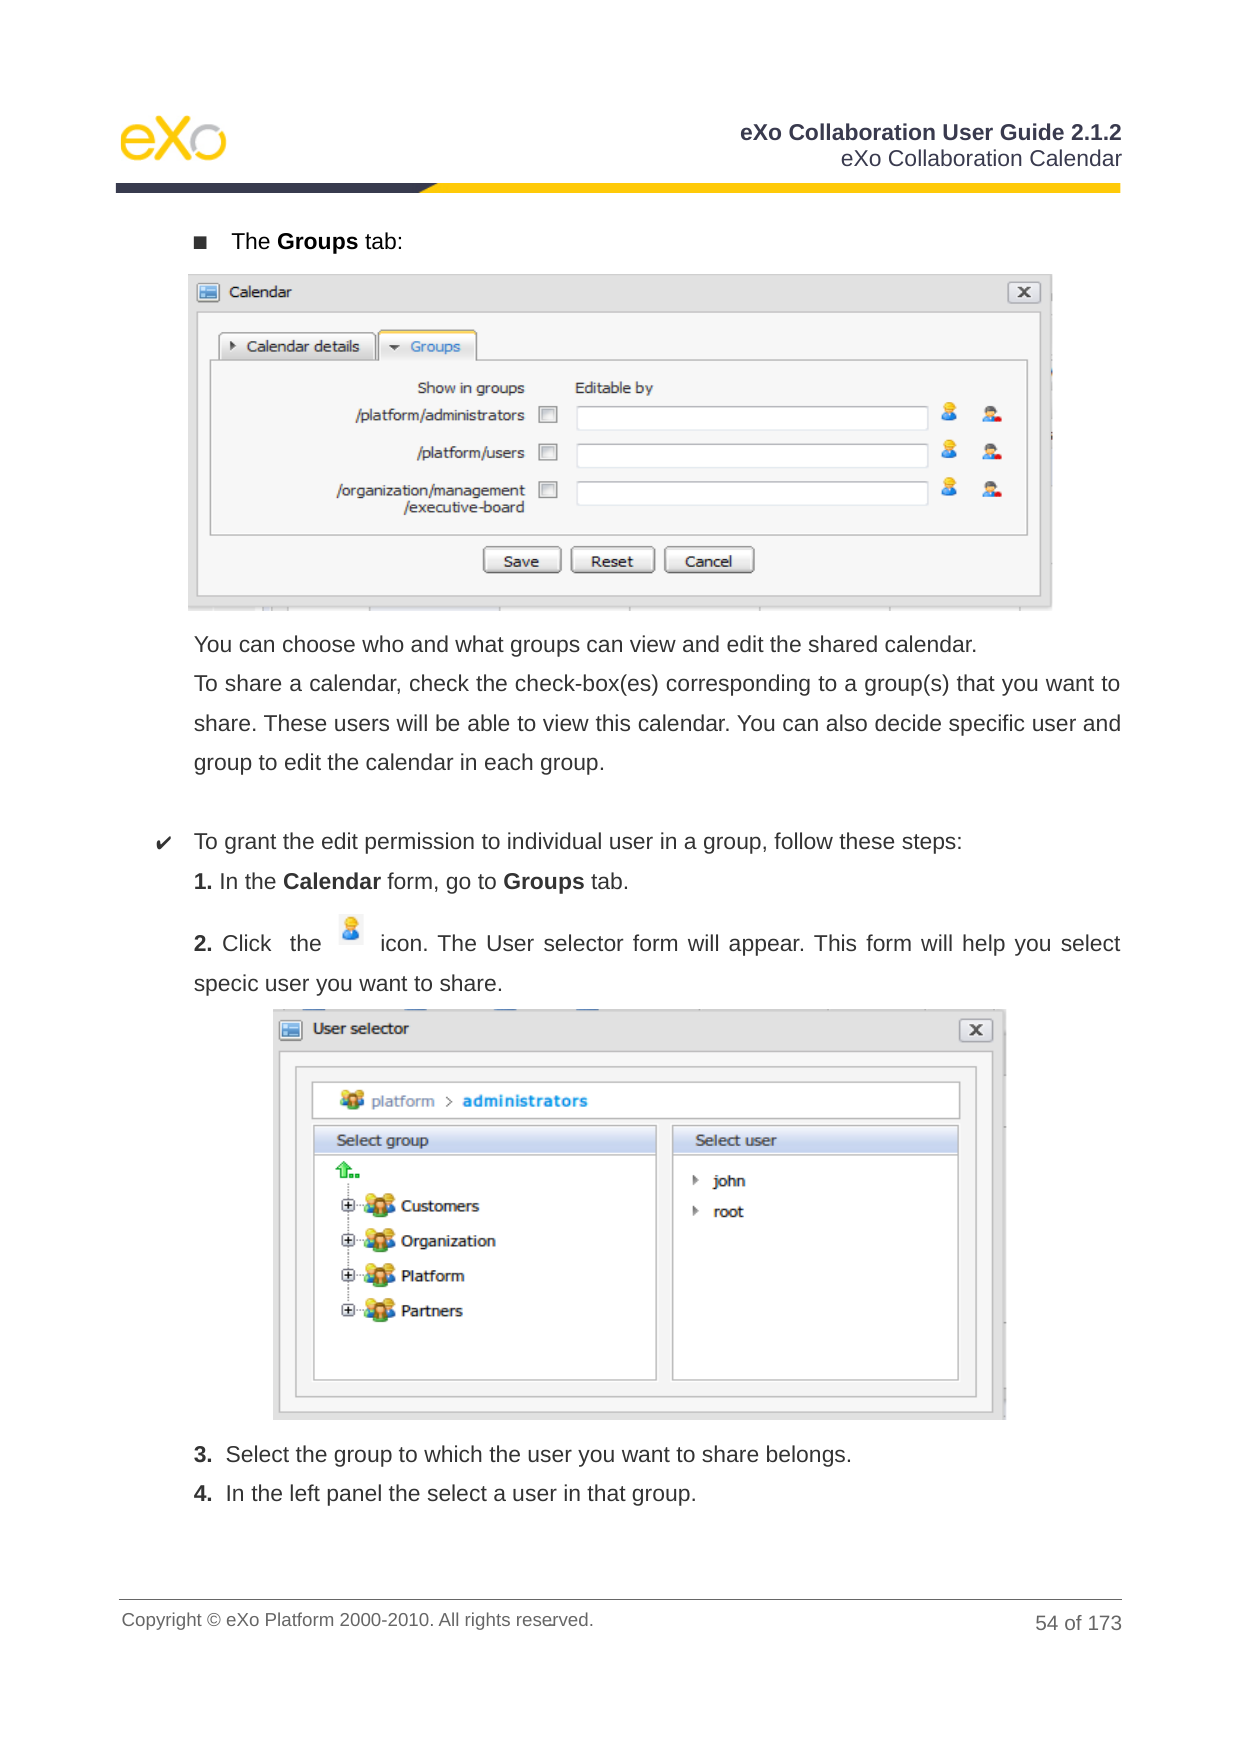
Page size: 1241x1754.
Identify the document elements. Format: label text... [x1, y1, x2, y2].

picture [120, 115, 227, 161]
picture [338, 914, 364, 945]
picture [273, 1009, 1007, 1420]
picture [188, 274, 1053, 611]
list 1. In the Calendar form, go to Groups tab. [156, 868, 1122, 894]
list To share a calendar, check the check-box(es) corresponding to a group(s) that you want to share. These users will be able to view this calendar. You can also decide specific user and group to edit the calendar in each group. [156, 670, 1122, 776]
list You can choose who and what groups can view and edit the shared calendar. [156, 267, 1122, 657]
picture [115, 183, 1121, 193]
list 3. Select the group to which the user you want to share belongs. [156, 1009, 1122, 1467]
list 2. Click the icon. The User selector form will appear. This form will help you select specic user you want to share. [156, 907, 1122, 996]
list To grant the edit permission to individual user in a group, follow these steps: [156, 828, 1122, 854]
list The Groups tab: [193, 228, 1122, 254]
list 4. In the left panel the select a user in that group. [156, 1480, 1122, 1506]
